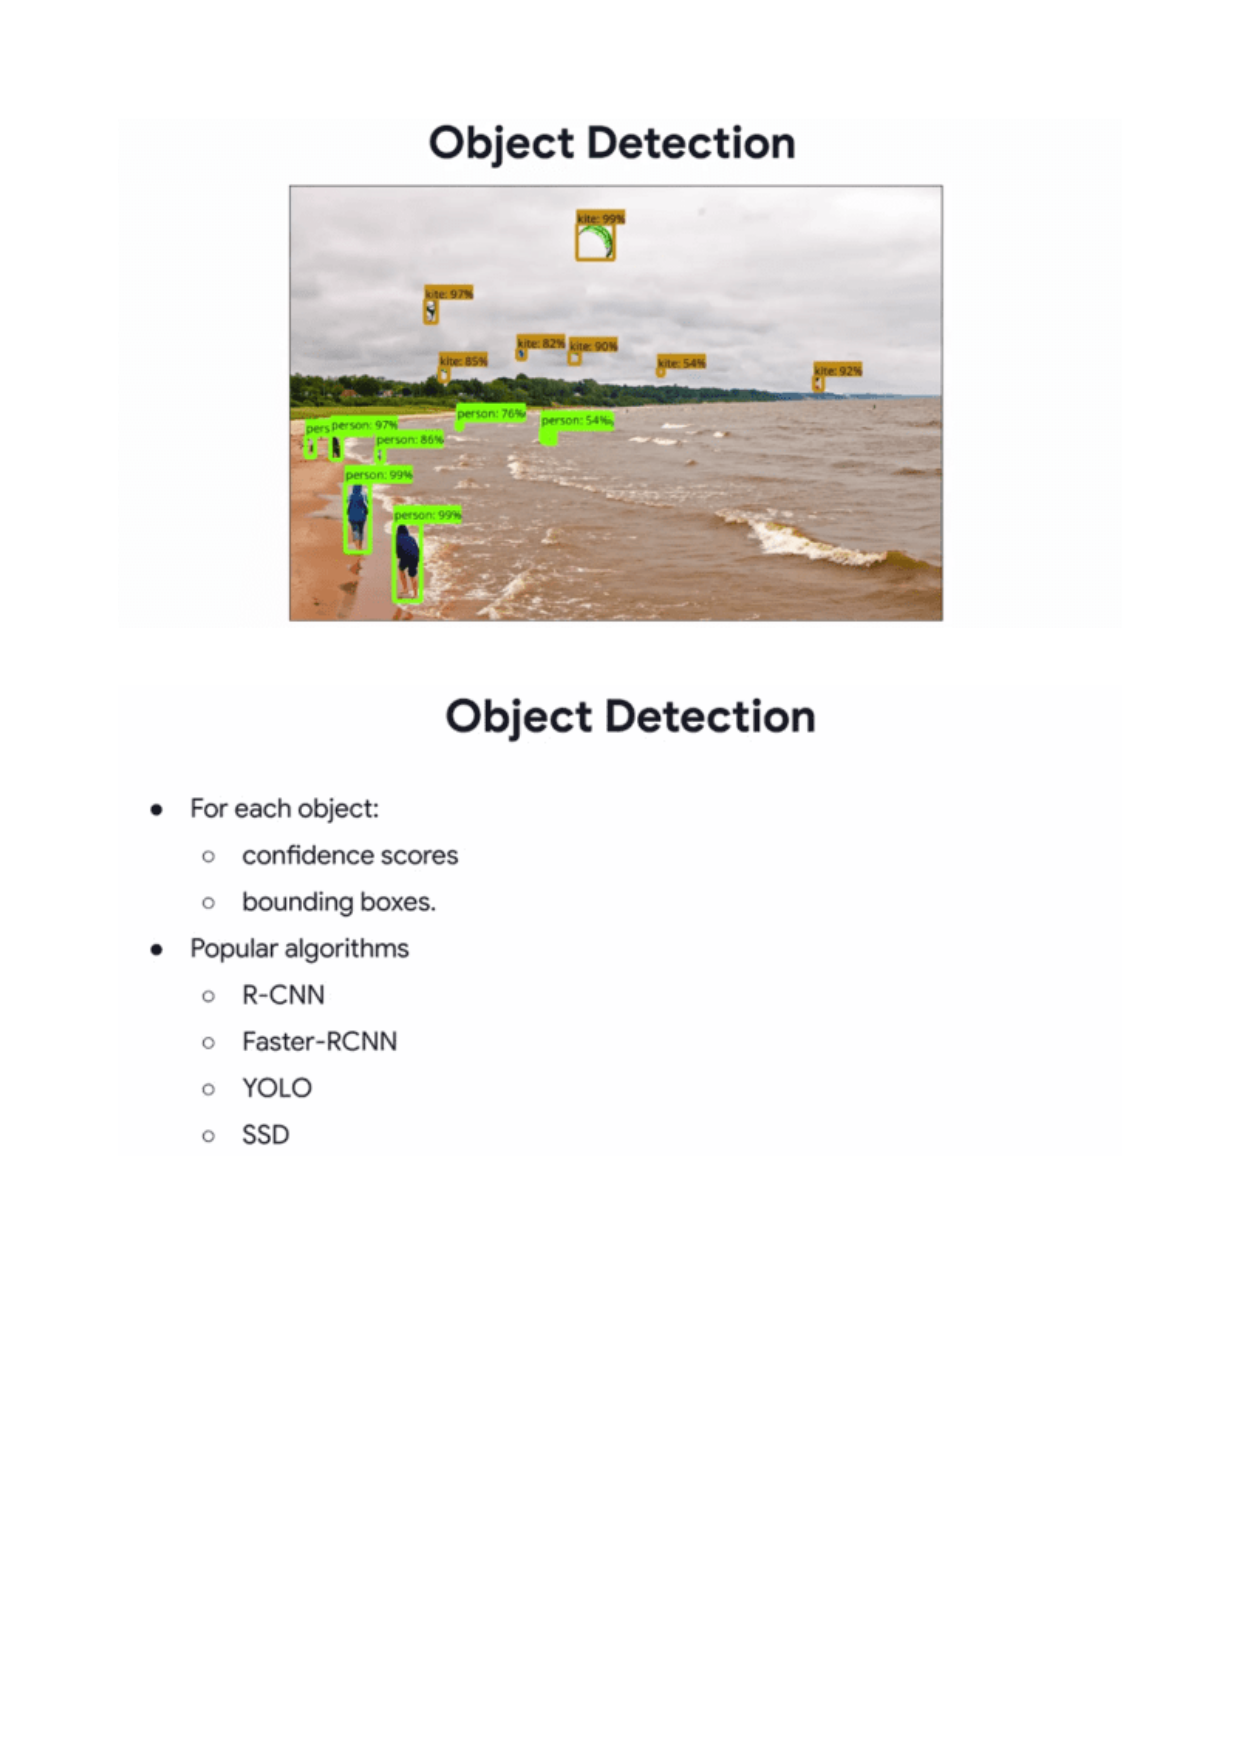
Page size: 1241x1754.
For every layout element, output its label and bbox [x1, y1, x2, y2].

picture [118, 118, 1123, 628]
picture [118, 685, 1123, 1156]
